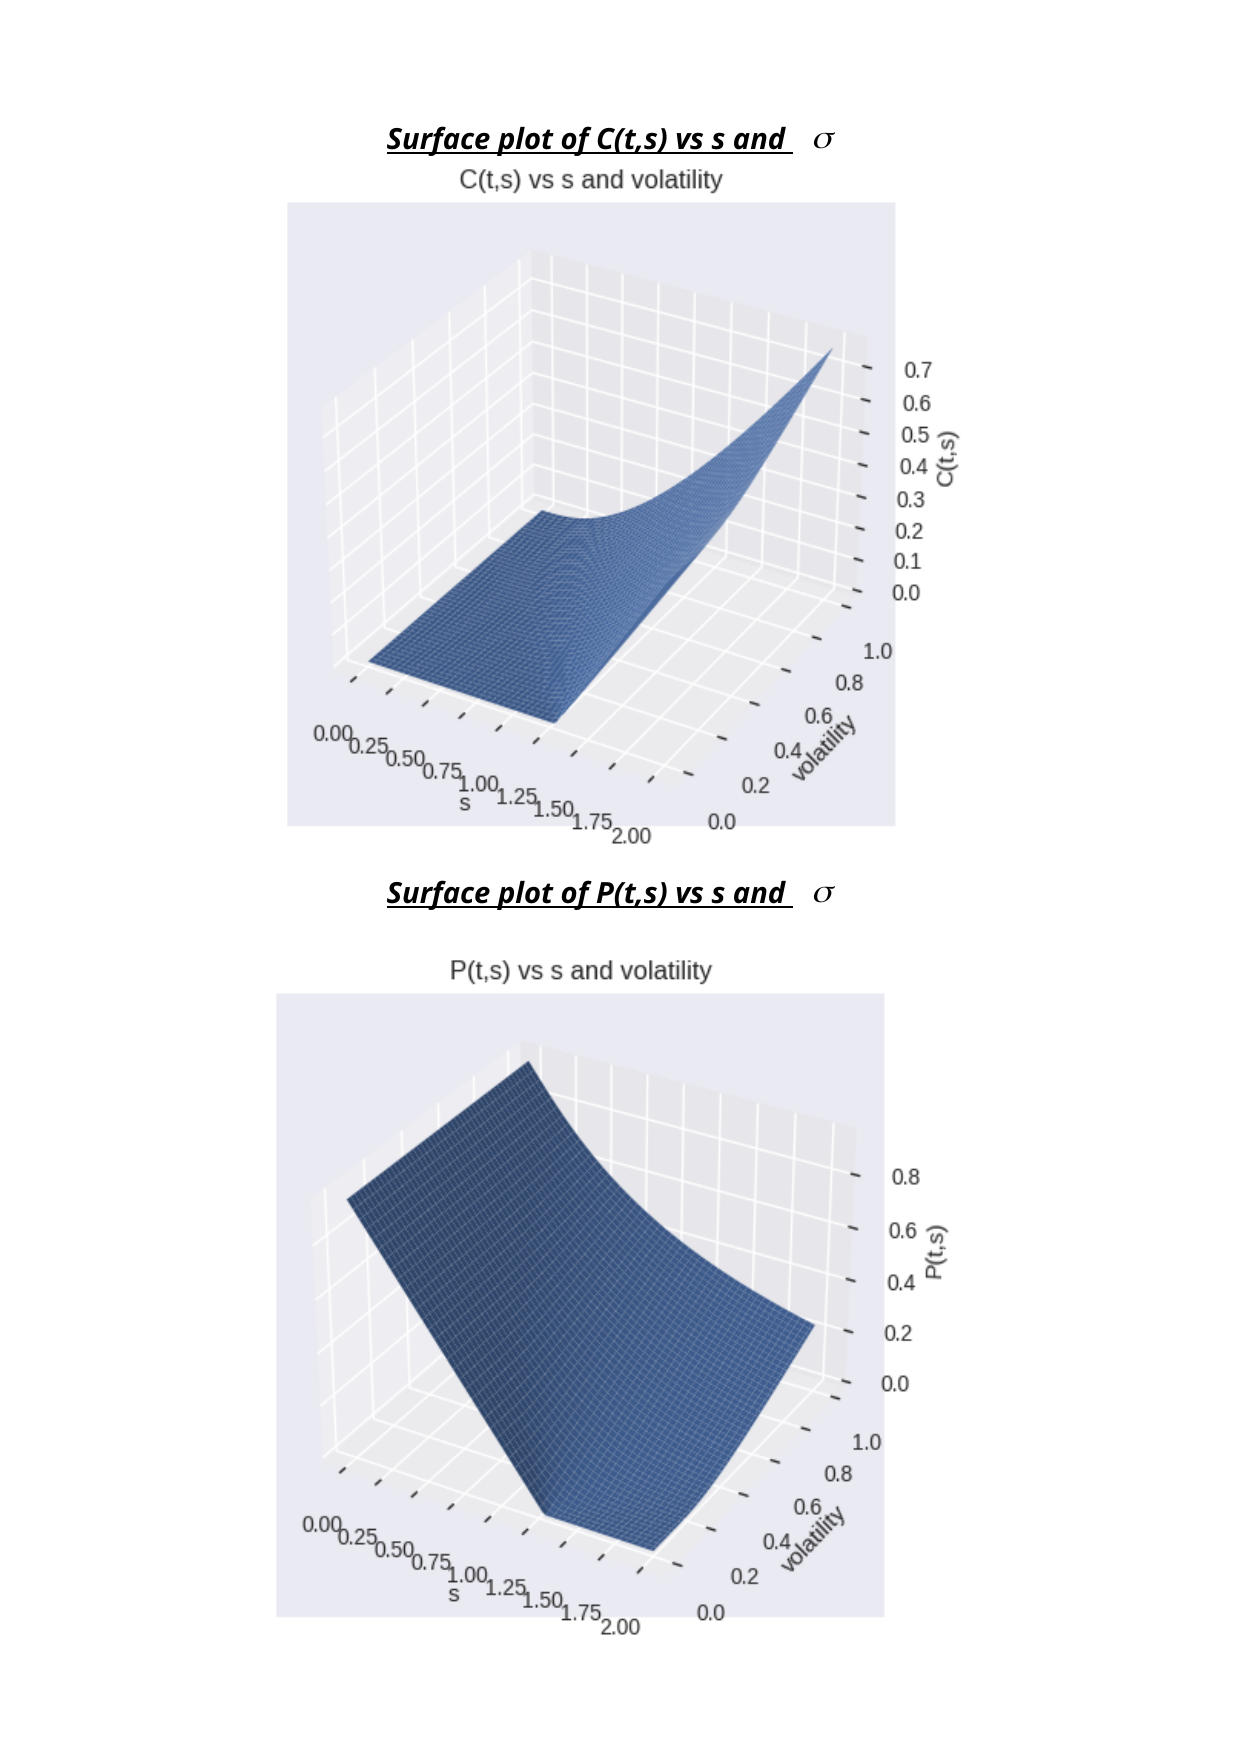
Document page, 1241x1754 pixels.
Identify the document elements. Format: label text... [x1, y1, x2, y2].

text Surface plot of C(t,s) vs s and [118, 118, 1122, 158]
text Surface plot of P(t,s) vs s and [118, 872, 1122, 912]
picture [252, 949, 966, 1649]
picture [263, 157, 977, 858]
